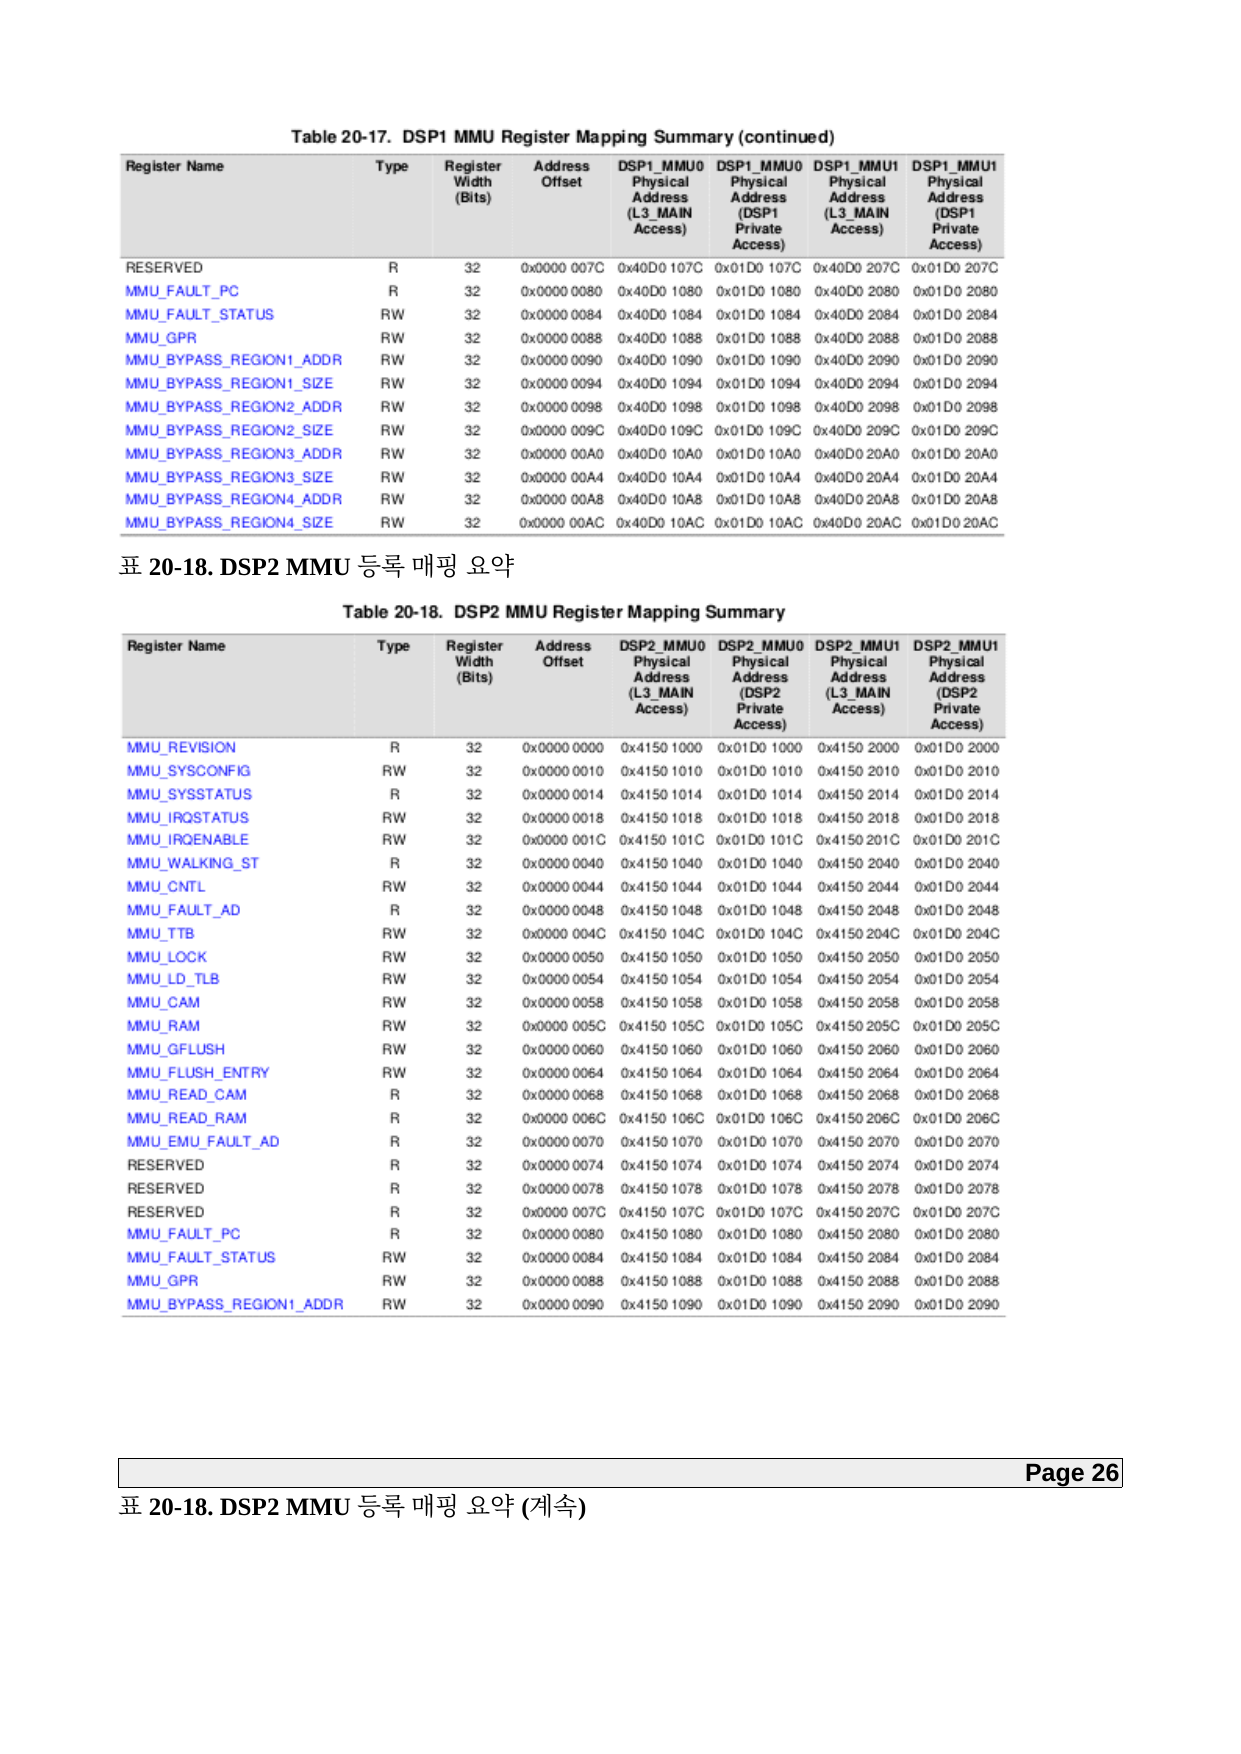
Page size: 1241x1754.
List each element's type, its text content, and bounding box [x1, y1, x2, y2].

table_header Page 26 [119, 1459, 1122, 1487]
text 표 20-18. DSP2 MMU 등록 매핑 요약 [118, 547, 1122, 583]
text 표 20-18. DSP2 MMU 등록 매핑 요약 (계속) [118, 1488, 1122, 1523]
